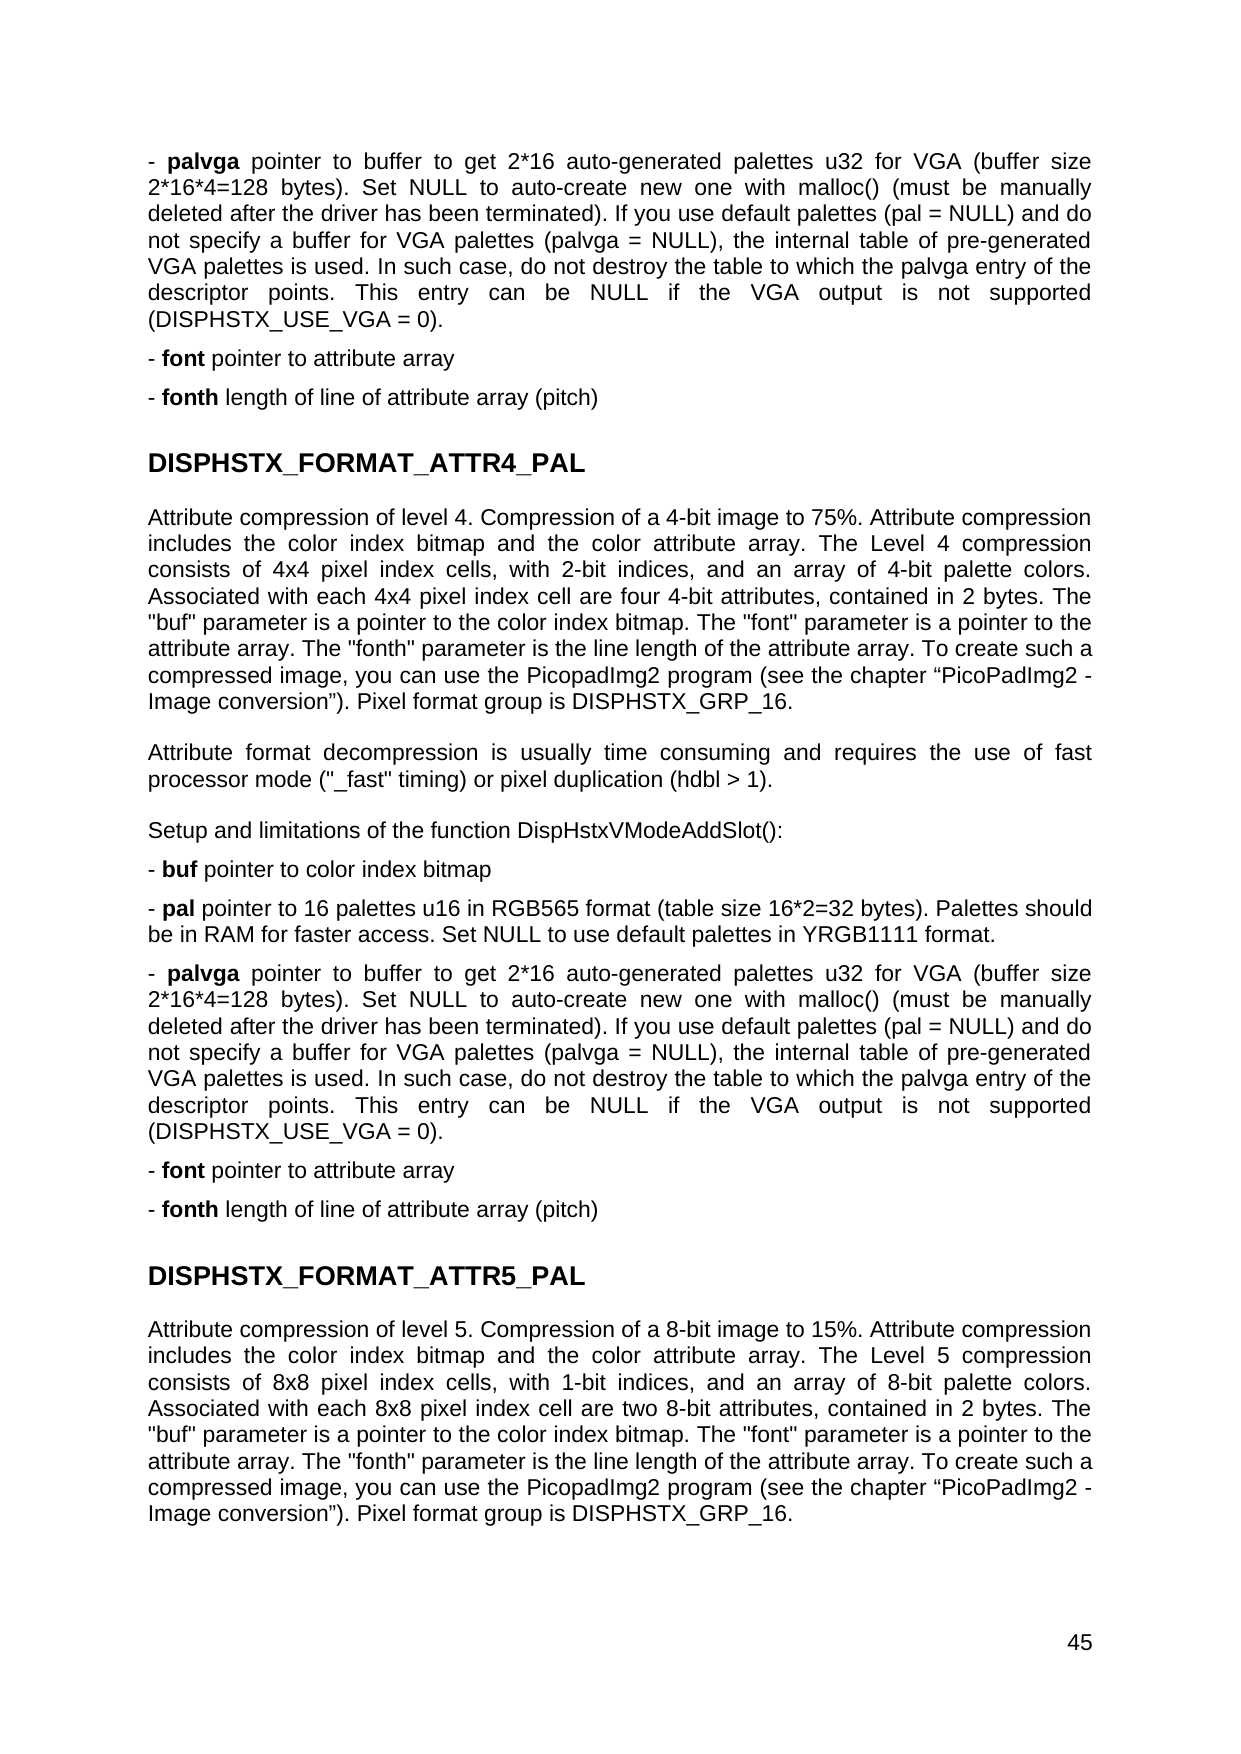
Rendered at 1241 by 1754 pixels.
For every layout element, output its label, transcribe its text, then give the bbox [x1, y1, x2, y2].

text Attribute compression of level 4. Compression of a 4-bit image to 75%. Attribute compression includes the color index bitmap and the color attribute array. The Level 4 compression consists of 4x4 pixel index cells, with 2-bit indices, and an array of 4-bit palette colors. Associated with each 4x4 pixel index cell are four 4-bit attributes, contained in 2 bytes. The "buf" parameter is a pointer to the color index bitmap. The "font" parameter is a pointer to the attribute array. The "fonth" parameter is the line length of the attribute array. To create such a compressed image, you can use the PicopadImg2 program (see the chapter “PicoPadImg2 - Image conversion”). Pixel format group is DISPHSTX_GRP_16. [148, 503, 1093, 714]
text - buf pointer to color index bitmap [148, 856, 1093, 882]
text - fonth length of line of attribute array (pitch) [148, 1196, 1093, 1222]
text - palvga pointer to buffer to get 2*16 auto-generated palettes u32 for VGA (buffer size 2*16*4=128 bytes). Set NULL to auto-create new one with malloc() (must be manually deleted after the driver has been terminated). If you use default palettes (pal = NULL) and do not specify a buffer for VGA palettes (palvga = NULL), the internal table of pre-generated VGA palettes is used. In such case, do not destroy the table to which the palvga entry of the descriptor points. This entry can be NULL if the VGA output is not supported (DISPHSTX_USE_VGA = 0). [148, 148, 1093, 332]
text - palvga pointer to buffer to get 2*16 auto-generated palettes u32 for VGA (buffer size 2*16*4=128 bytes). Set NULL to auto-create new one with malloc() (must be manually deleted after the driver has been terminated). If you use default palettes (pal = NULL) and do not specify a buffer for VGA palettes (palvga = NULL), the internal table of pre-generated VGA palettes is used. In such case, do not destroy the table to which the palvga entry of the descriptor points. This entry can be NULL if the VGA output is not supported (DISPHSTX_USE_VGA = 0). [148, 960, 1093, 1144]
text Attribute compression of level 5. Compression of a 8-bit image to 15%. Attribute compression includes the color index bitmap and the color attribute array. The Level 5 compression consists of 8x8 pixel index cells, with 1-bit indices, and an array of 8-bit palette colors. Associated with each 8x8 pixel index cell are two 8-bit attributes, contained in 2 bytes. The "buf" parameter is a pointer to the color index bitmap. The "font" parameter is a pointer to the attribute array. The "fonth" parameter is the line length of the attribute array. To create such a compressed image, you can use the PicopadImg2 program (see the chapter “PicoPadImg2 - Image conversion”). Pixel format group is DISPHSTX_GRP_16. [148, 1316, 1093, 1527]
text - fonth length of line of attribute array (pitch) [148, 383, 1093, 410]
text Setup and limitations of the function DispHstxVModeAddSlot(): [148, 817, 1093, 843]
text - pal pointer to 16 palettes u16 in RGB565 format (table size 16*2=32 bytes). Palettes should be in RAM for faster access. Set NULL to use default palettes in YRGB1111 format. [148, 895, 1093, 947]
subtitle DISPHSTX_FORMAT_ATTR5_PAL [148, 1260, 1093, 1291]
subtitle DISPHSTX_FORMAT_ATTR4_PAL [148, 447, 1093, 478]
text - font pointer to attribute array [148, 1157, 1093, 1183]
text - font pointer to attribute array [148, 344, 1093, 371]
text Attribute format decompression is usually time consuming and requires the use of fast processor mode ("_fast" timing) or pixel duplication (hdbl > 1). [148, 739, 1093, 792]
